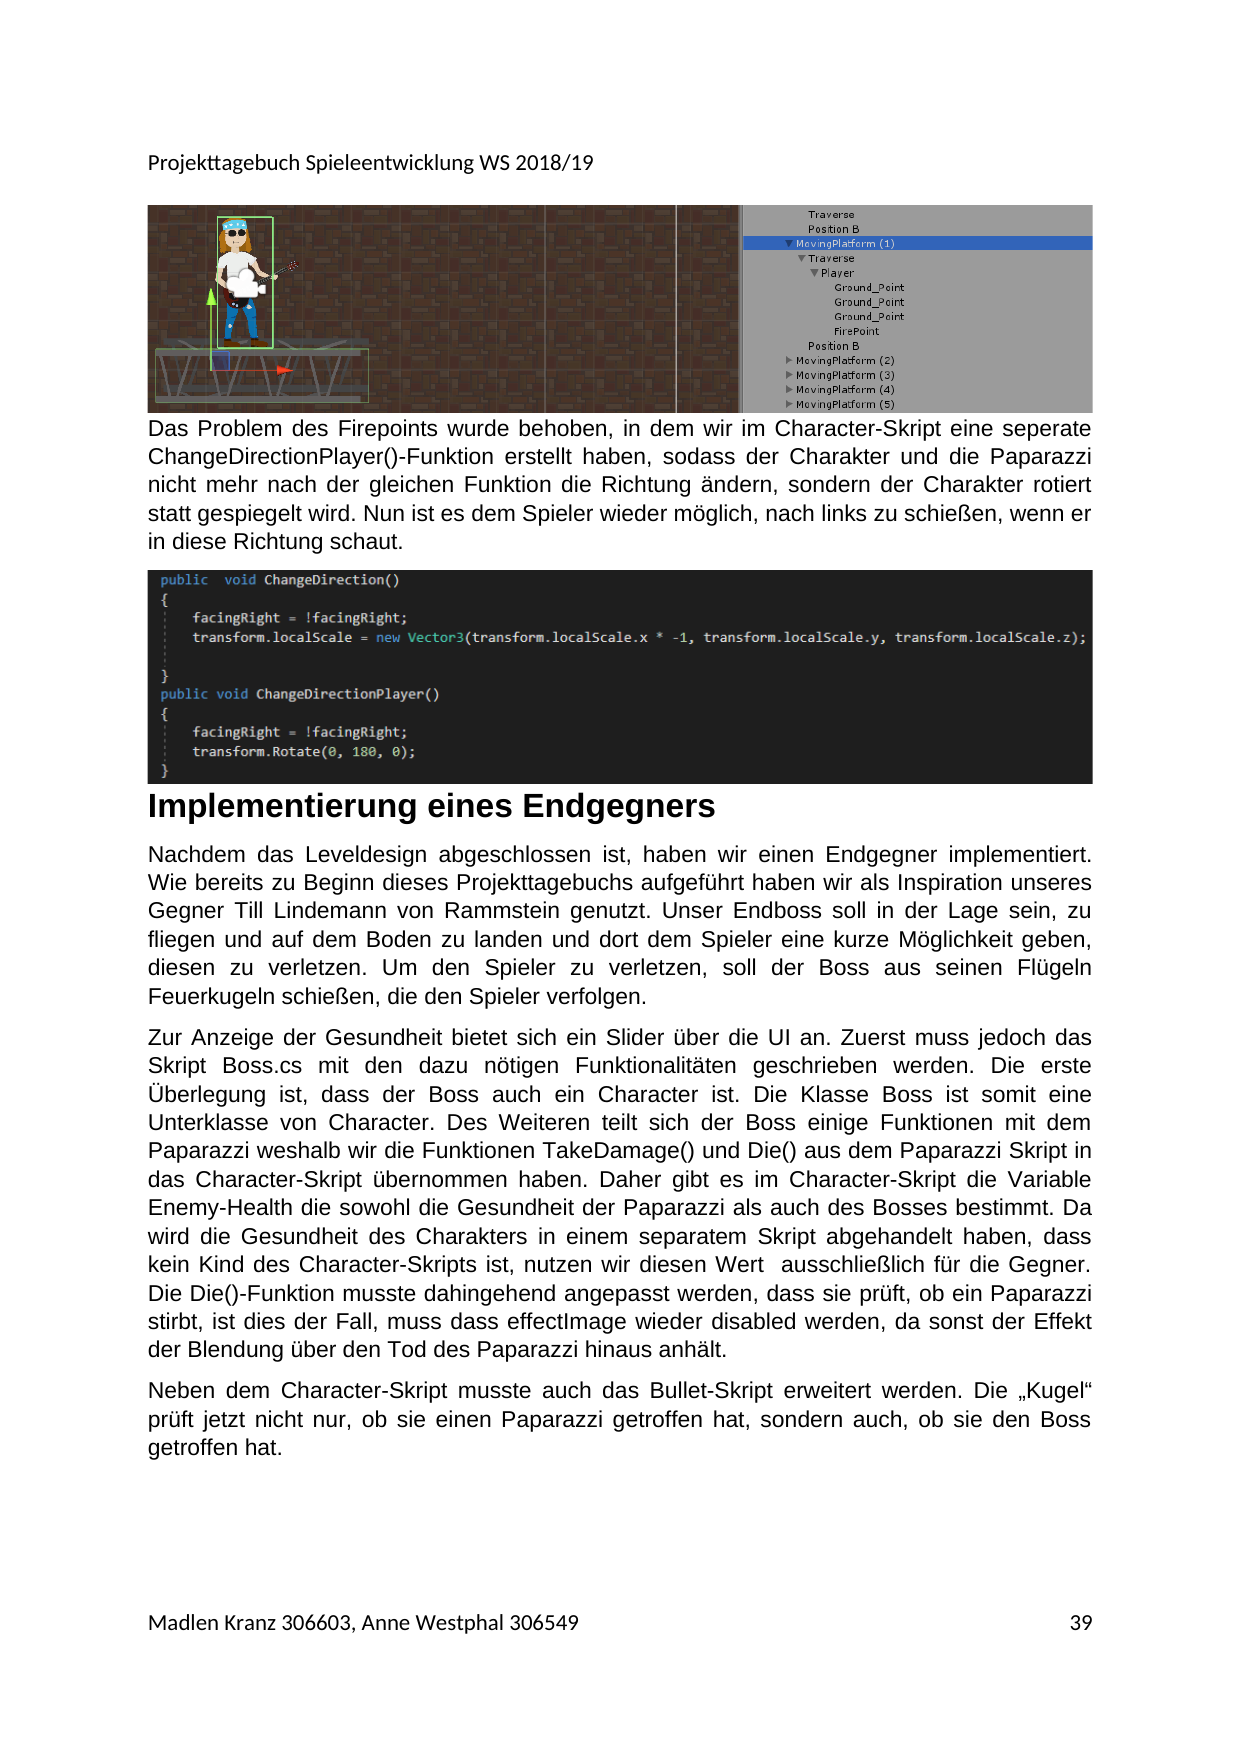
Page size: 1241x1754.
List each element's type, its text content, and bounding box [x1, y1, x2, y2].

picture [147, 570, 1093, 784]
text Das Problem des Firepoints wurde behoben, in dem wir im Character-Skript eine seperate ChangeDirectionPlayer()-Funktion erstellt haben, sodass der Charakter und die Paparazzi nicht mehr nach der gleichen Funktion die Richtung ändern, sondern der Charakter rotiert statt gespiegelt wird. Nun ist es dem Spieler wieder möglich, nach links zu schießen, wenn er in diese Richtung schaut. [148, 413, 1093, 554]
text Zur Anzeige der Gesundheit bietet sich ein Slider über die UI an. Zuerst muss jedoch das Skript Boss.cs mit den dazu nötigen Funktionalitäten geschrieben werden. Die erste Überlegung ist, dass der Boss auch ein Character ist. Die Klasse Boss ist somit eine Unterklasse von Character. Des Weiteren teilt sich der Boss einige Funktionen mit dem Paparazzi weshalb wir die Funktionen TakeDamage() und Die() aus dem Paparazzi Skript in das Character-Skript übernommen haben. Daher gibt es im Character-Skript die Variable Enemy-Health die sowohl die Gesundheit der Paparazzi als auch des Bosses bestimmt. Da wird die Gesundheit des Charakters in einem separatem Skript abgehandelt haben, dass kein Kind des Character-Skripts ist, nutzen wir diesen Wert ausschließlich für die Gegner. Die Die()-Funktion musste dahingehend angepasst werden, dass sie prüft, ob ein Paparazzi stirbt, ist dies der Fall, muss dass effectImage wieder disabled werden, da sonst der Effekt der Blendung über den Tod des Paparazzi hinaus anhält. [148, 1024, 1093, 1363]
picture [147, 205, 1093, 413]
text Nachdem das Leveldesign abgeschlossen ist, haben wir einen Endgegner implementiert. Wie bereits zu Beginn dieses Projekttagebuchs aufgeführt haben wir als Inspiration unseres Gegner Till Lindemann von Rammstein genutzt. Unser Endboss soll in der Lage sein, zu fliegen und auf dem Boden zu landen und dort dem Spieler eine kurze Möglichkeit geben, diesen zu verletzen. Um den Spieler zu verletzen, soll der Boss aus seinen Flügeln Feuerkugeln schießen, die den Spieler verfolgen. [148, 841, 1093, 1009]
subtitle Implementierung eines Endgegners [148, 784, 1093, 825]
text Neben dem Character-Skript musste auch das Bullet-Skript erweitert werden. Die „Kugel“ prüft jetzt nicht nur, ob sie einen Paparazzi getroffen hat, sondern auch, ob sie den Boss getroffen hat. [148, 1377, 1093, 1461]
